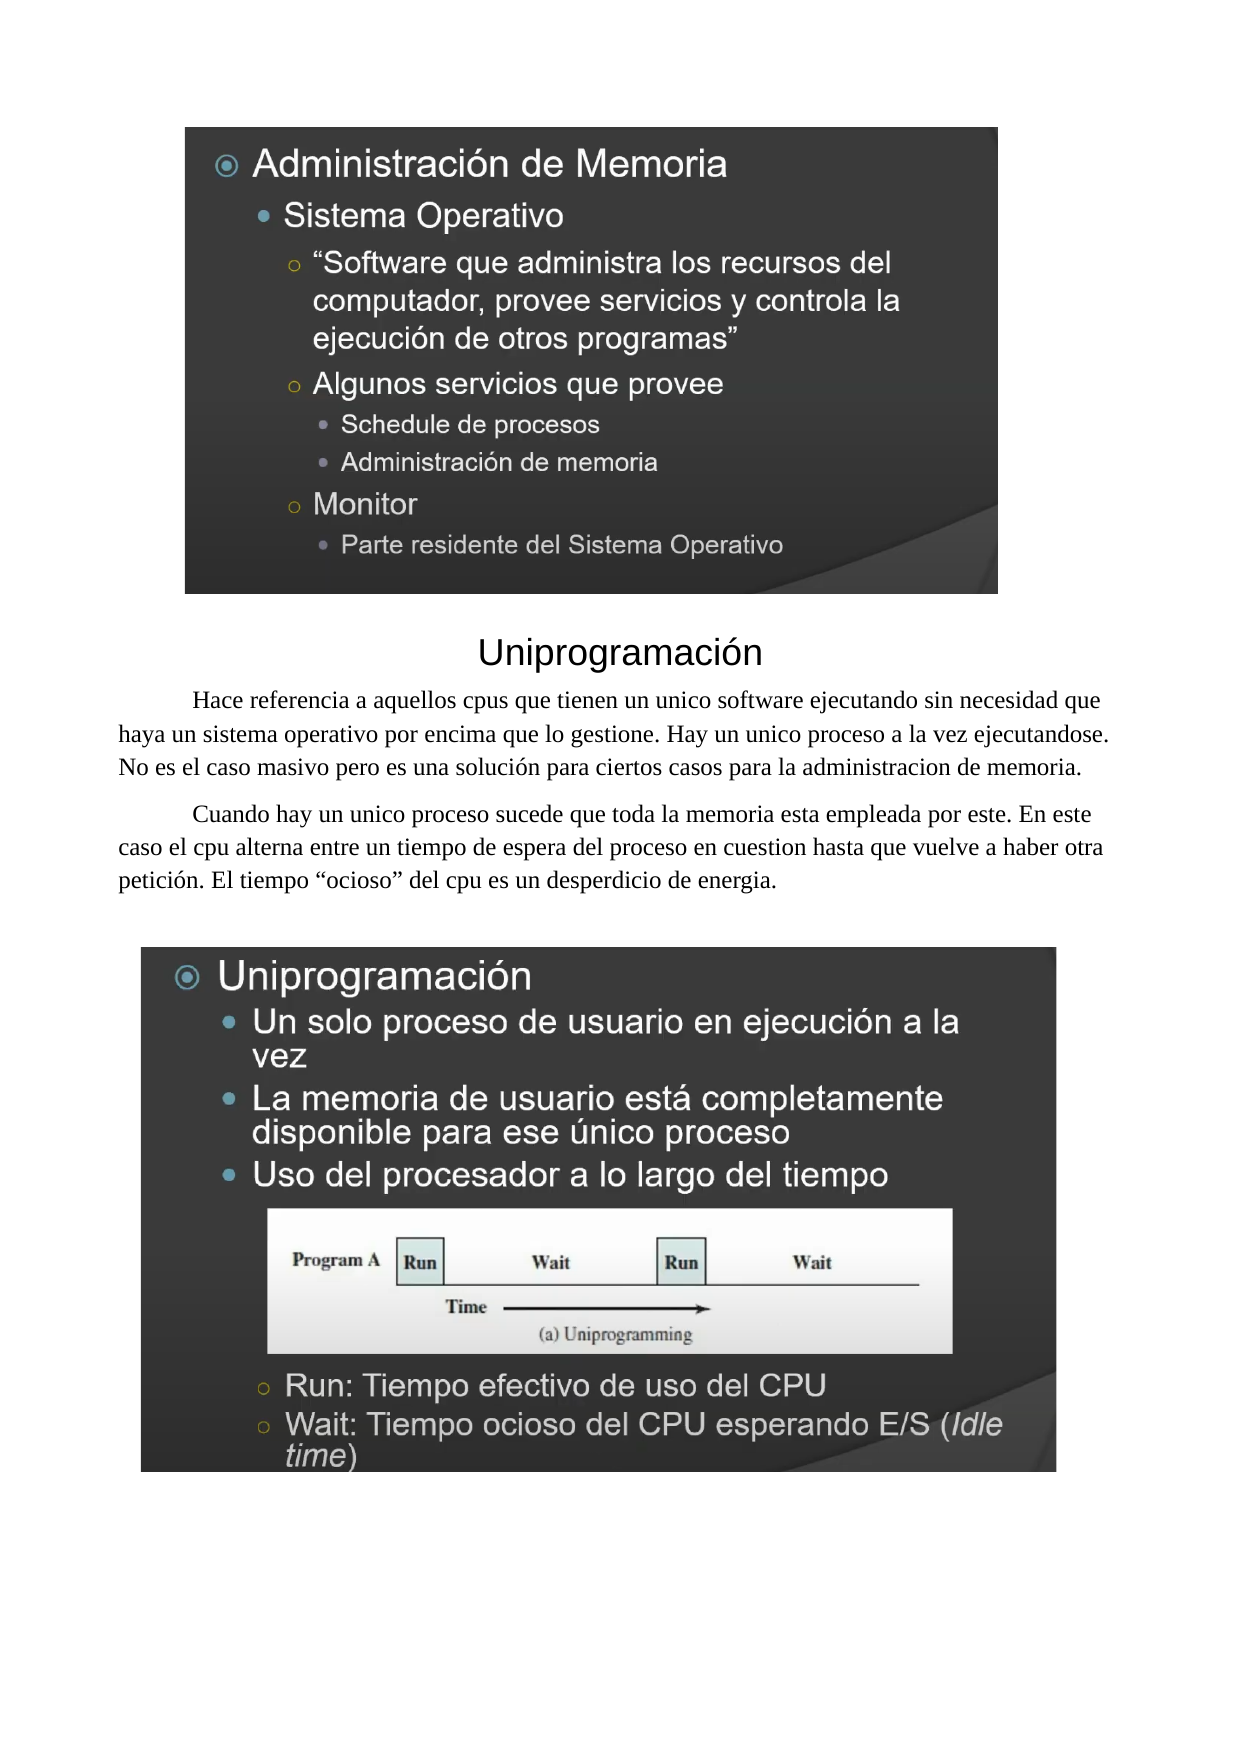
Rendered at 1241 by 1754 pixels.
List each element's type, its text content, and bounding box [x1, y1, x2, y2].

picture [184, 127, 998, 594]
subtitle Uniprogramación [118, 630, 1122, 673]
picture [140, 947, 1057, 1472]
text Hace referencia a aquellos cpus que tienen un unico software ejecutando sin necesidad que haya un sistema operativo por encima que lo gestione. Hay un unico proceso a la vez ejecutandose. No es el caso masivo pero es una solución para ciertos casos para la administracion de memoria. [118, 686, 1122, 780]
text Cuando hay un unico proceso sucede que toda la memoria esta empleada por este. En este caso el cpu alterna entre un tiempo de espera del proceso en cuestion hasta que vuelve a haber otra petición. El tiempo “ocioso” del cpu es un desperdicio de energia. [118, 799, 1122, 894]
